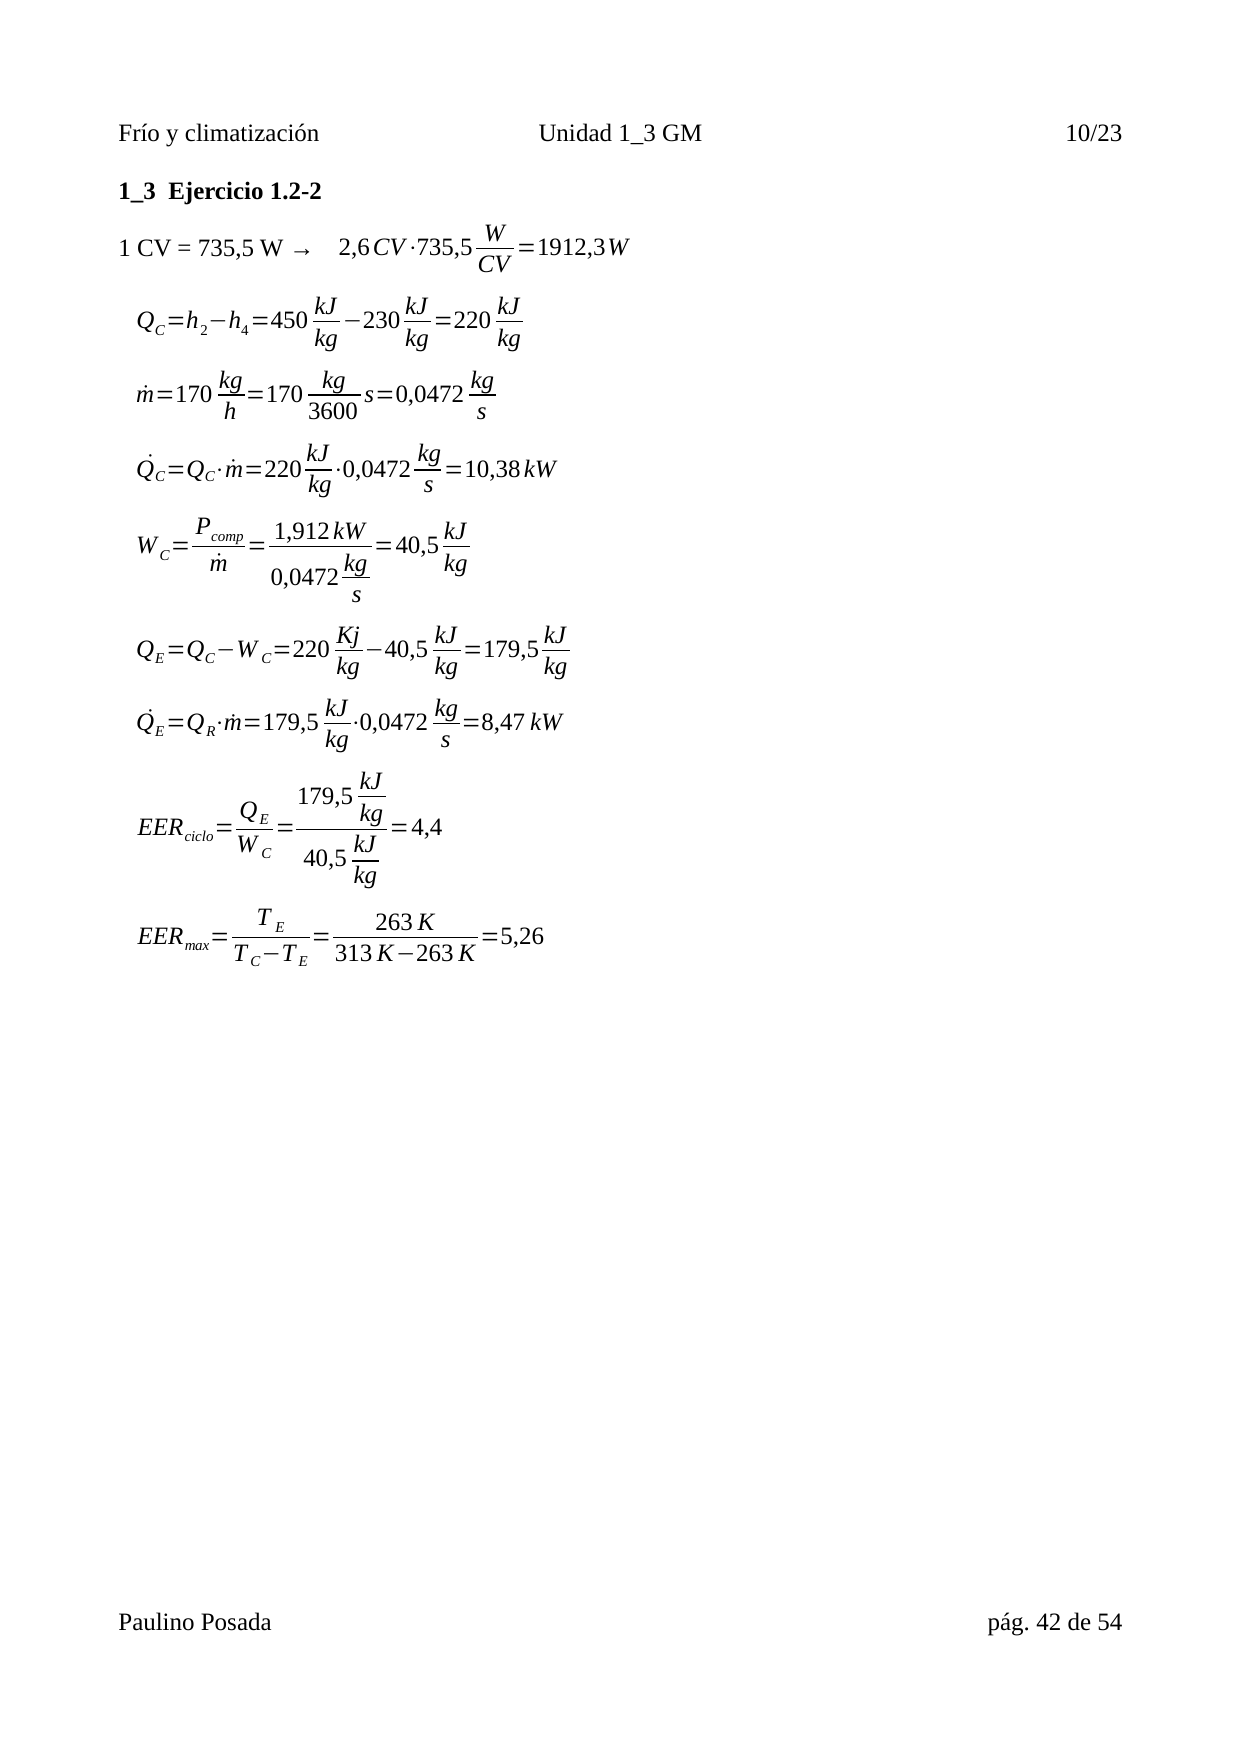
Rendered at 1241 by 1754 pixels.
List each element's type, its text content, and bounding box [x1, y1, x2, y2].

text 1_3 Ejercicio 1.2-2 [118, 176, 1122, 205]
text 1 CV = 735,5 W → [118, 219, 1122, 278]
